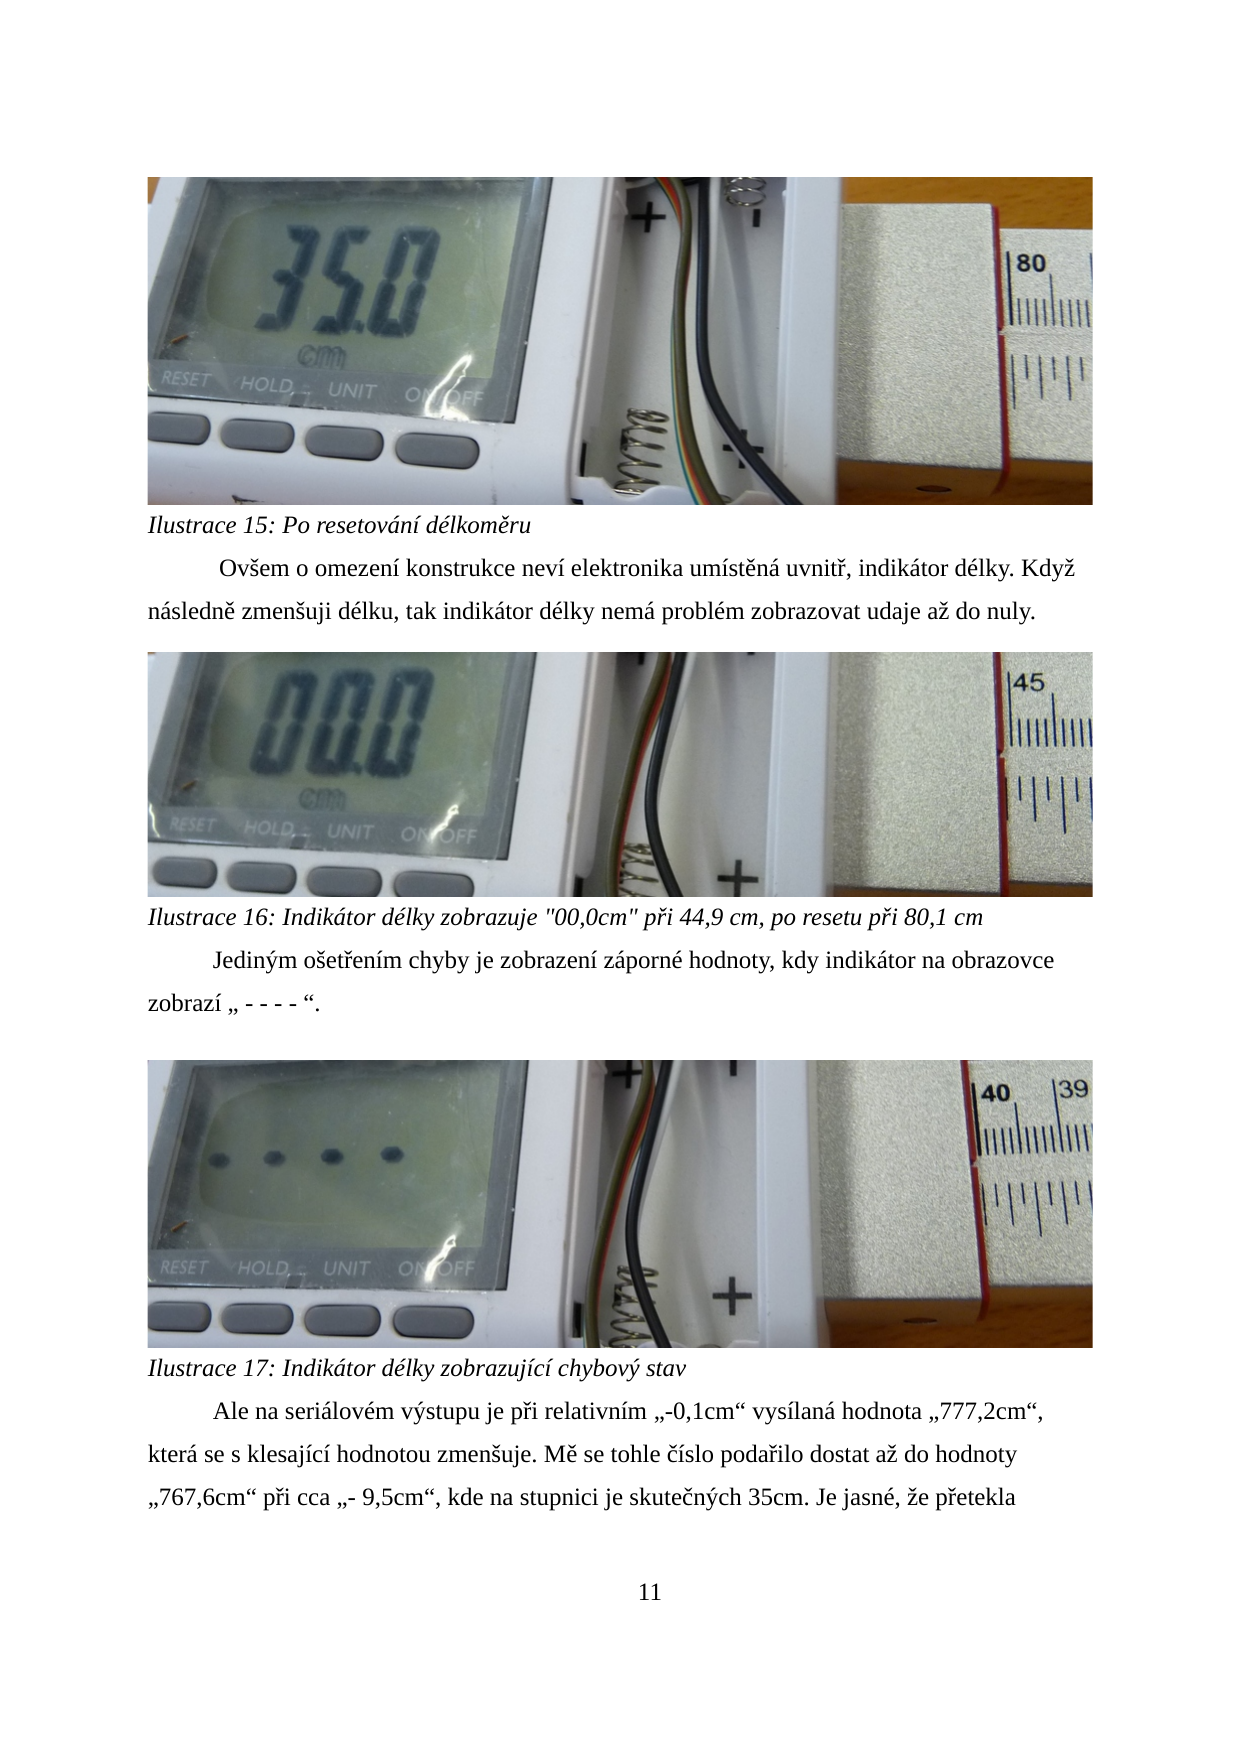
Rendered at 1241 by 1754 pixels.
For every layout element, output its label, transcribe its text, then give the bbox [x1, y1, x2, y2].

text Ilustrace 16: Indikátor délky zobrazuje "00,0cm" při 44,9 cm, po resetu při 80,1 cm [148, 897, 1093, 930]
text Ilustrace 17: Indikátor délky zobrazující chybový stav [148, 1348, 1093, 1382]
text [148, 1048, 1093, 1060]
text Ale na seriálovém výstupu je při relativním „-0,1cm“ vysílaná hodnota „777,2cm“, která se s klesající hodnotou zmenšuje. Mě se tohle číslo podařilo dostat až do hodnoty „767,6cm“ při cca „- 9,5cm“, kde na stupnici je skutečných 35cm. Je jasné, že přetekla [148, 1382, 1093, 1511]
picture [147, 652, 1093, 897]
text [148, 640, 1093, 652]
text [148, 148, 1093, 177]
text Ilustrace 15: Po resetování délkoměru [148, 505, 1093, 539]
text Jediným ošetřením chyby je zobrazení záporné hodnoty, kdy indikátor na obrazovce zobrazí „ - - - - “. [148, 930, 1093, 1017]
picture [147, 177, 1093, 505]
text Ovšem o omezení konstrukce neví elektronika umístěná uvnitř, indikátor délky. Když následně zmenšuji délku, tak indikátor délky nemá problém zobrazovat udaje až do nuly. [148, 539, 1093, 625]
picture [147, 1060, 1093, 1348]
